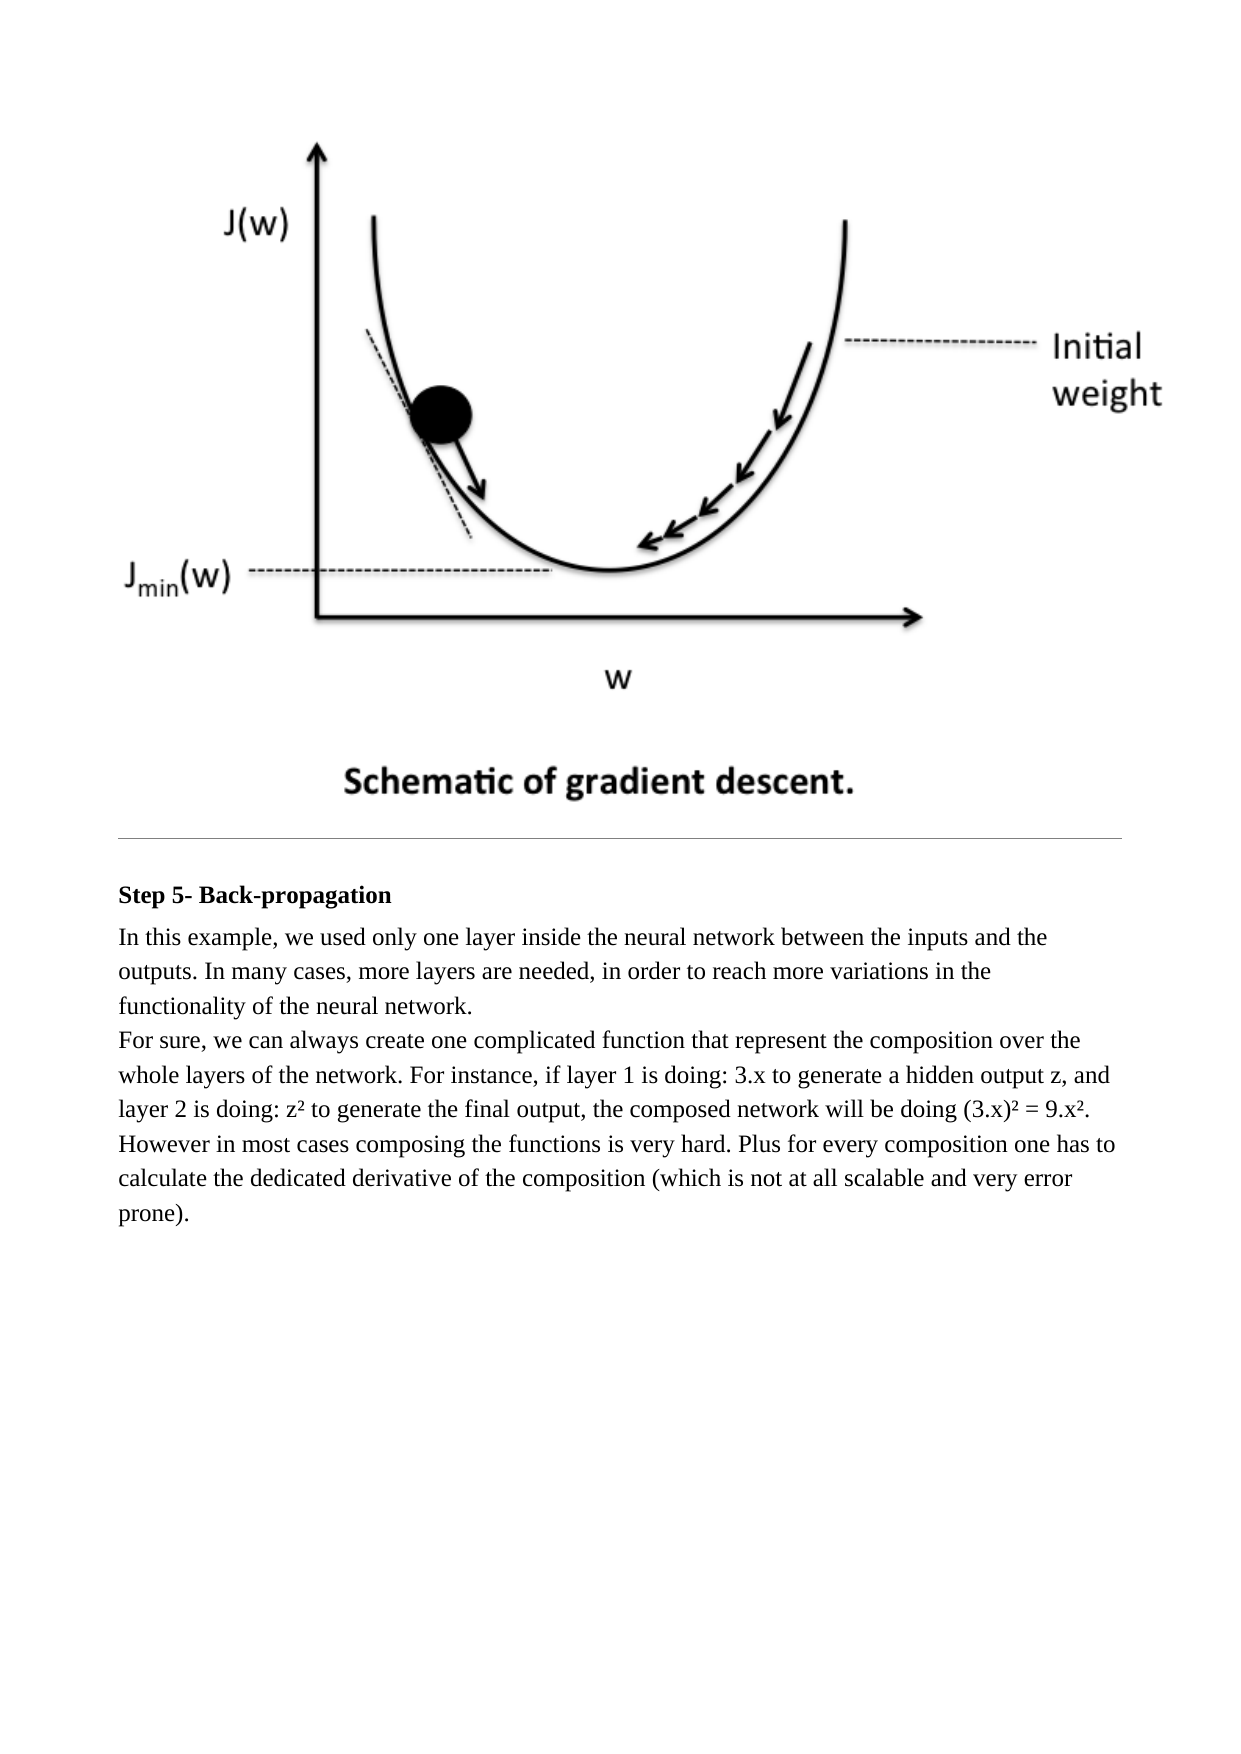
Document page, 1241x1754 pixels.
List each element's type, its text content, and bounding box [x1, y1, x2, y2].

picture [118, 118, 1181, 819]
subtitle Step 5- Back-propagation [118, 881, 1122, 909]
text In this example, we used only one layer inside the neural network between the inputs and the outputs. In many cases, more layers are needed, in order to reach more variations in the functionality of the neural network. For sure, we can always create one complicated function that represent the composition over the whole layers of the network. For instance, if layer 1 is doing: 3.x to generate a hidden output z, and layer 2 is doing: z² to generate the final output, the composed network will be doing (3.x)² = 9.x². However in most cases composing the functions is very hard. Plus for every composition one has to calculate the dedicated derivative of the composition (which is not at all scalable and very error prone). [118, 922, 1122, 1226]
